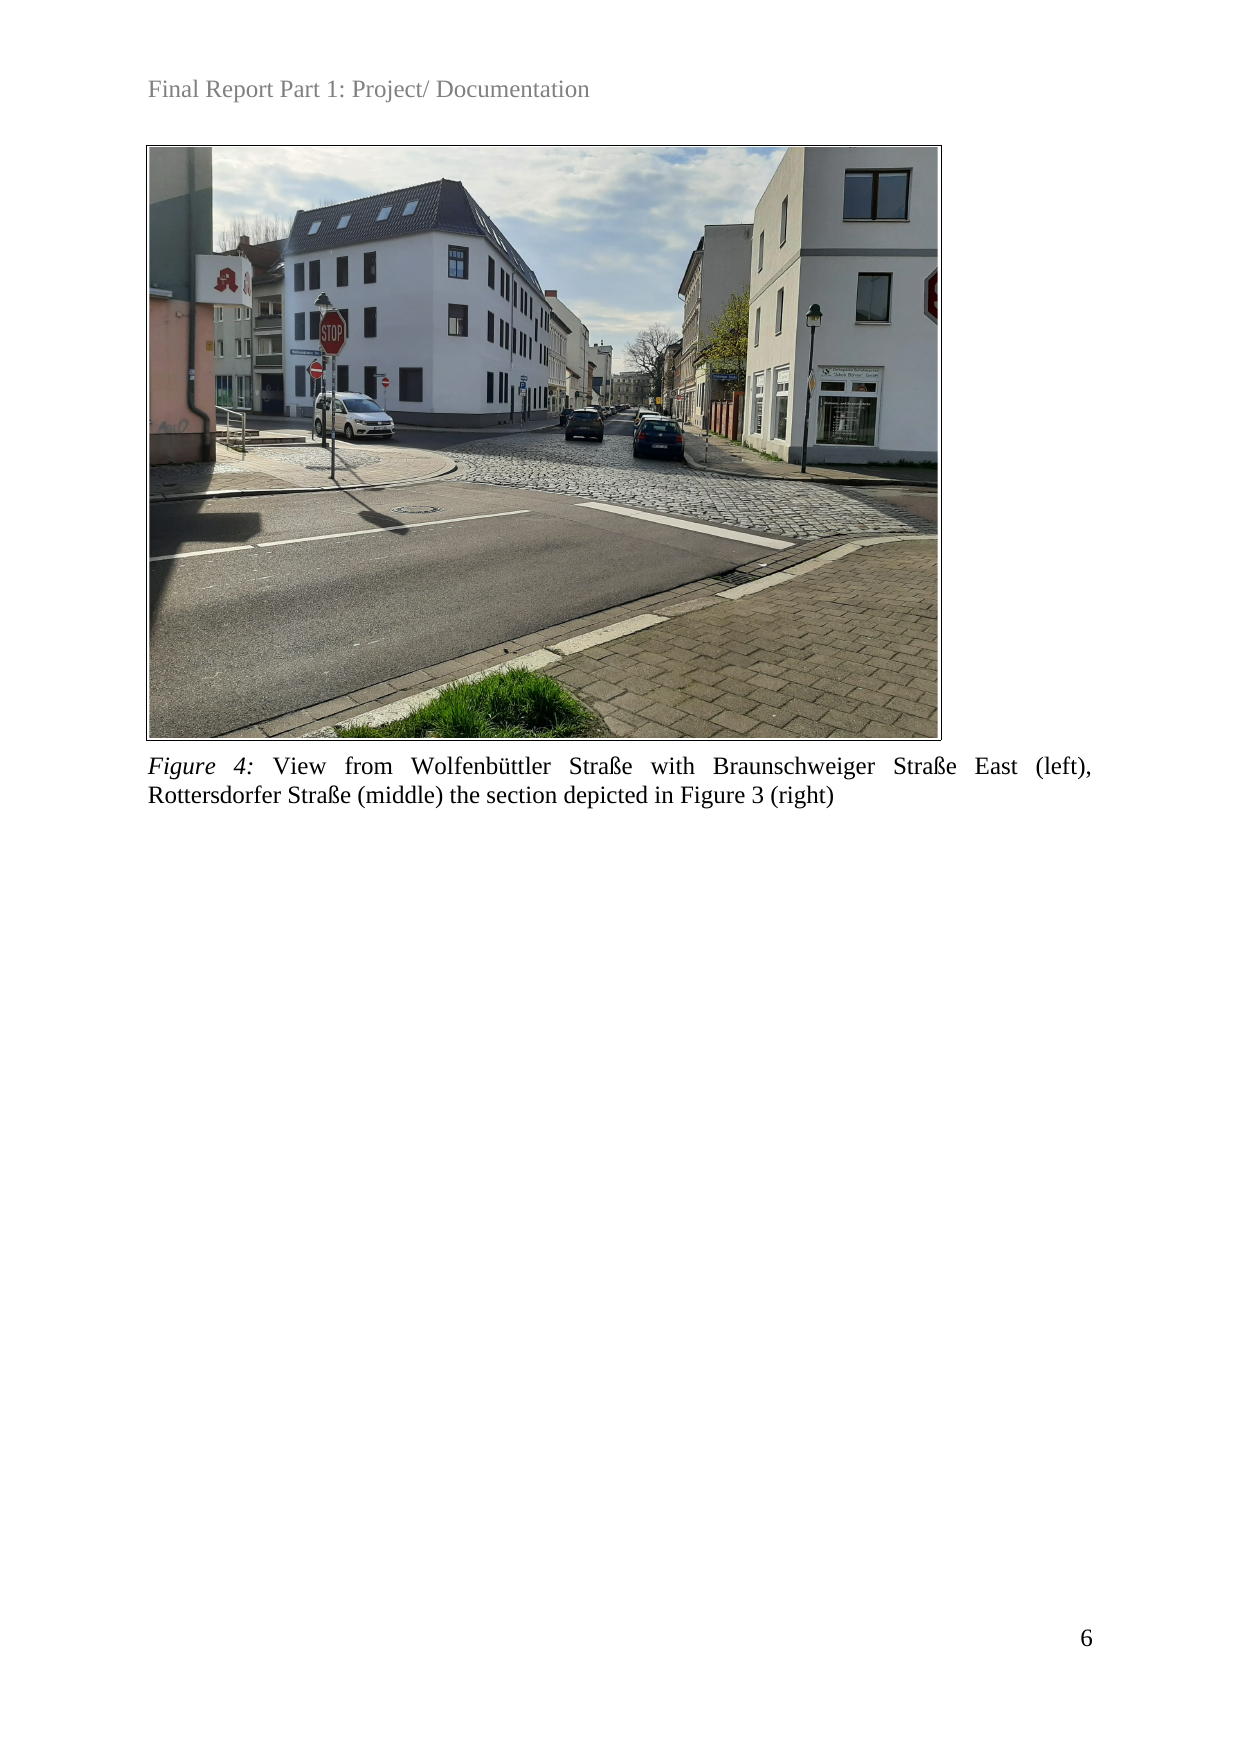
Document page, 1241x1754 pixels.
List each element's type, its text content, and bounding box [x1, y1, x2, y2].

picture [149, 147, 938, 738]
text Figure 4: View from Wolfenbüttler Straße with Braunschweiger Straße East (left), Rottersdorfer Straße (middle) the section depicted in Figure 3 (right) [148, 751, 1093, 809]
